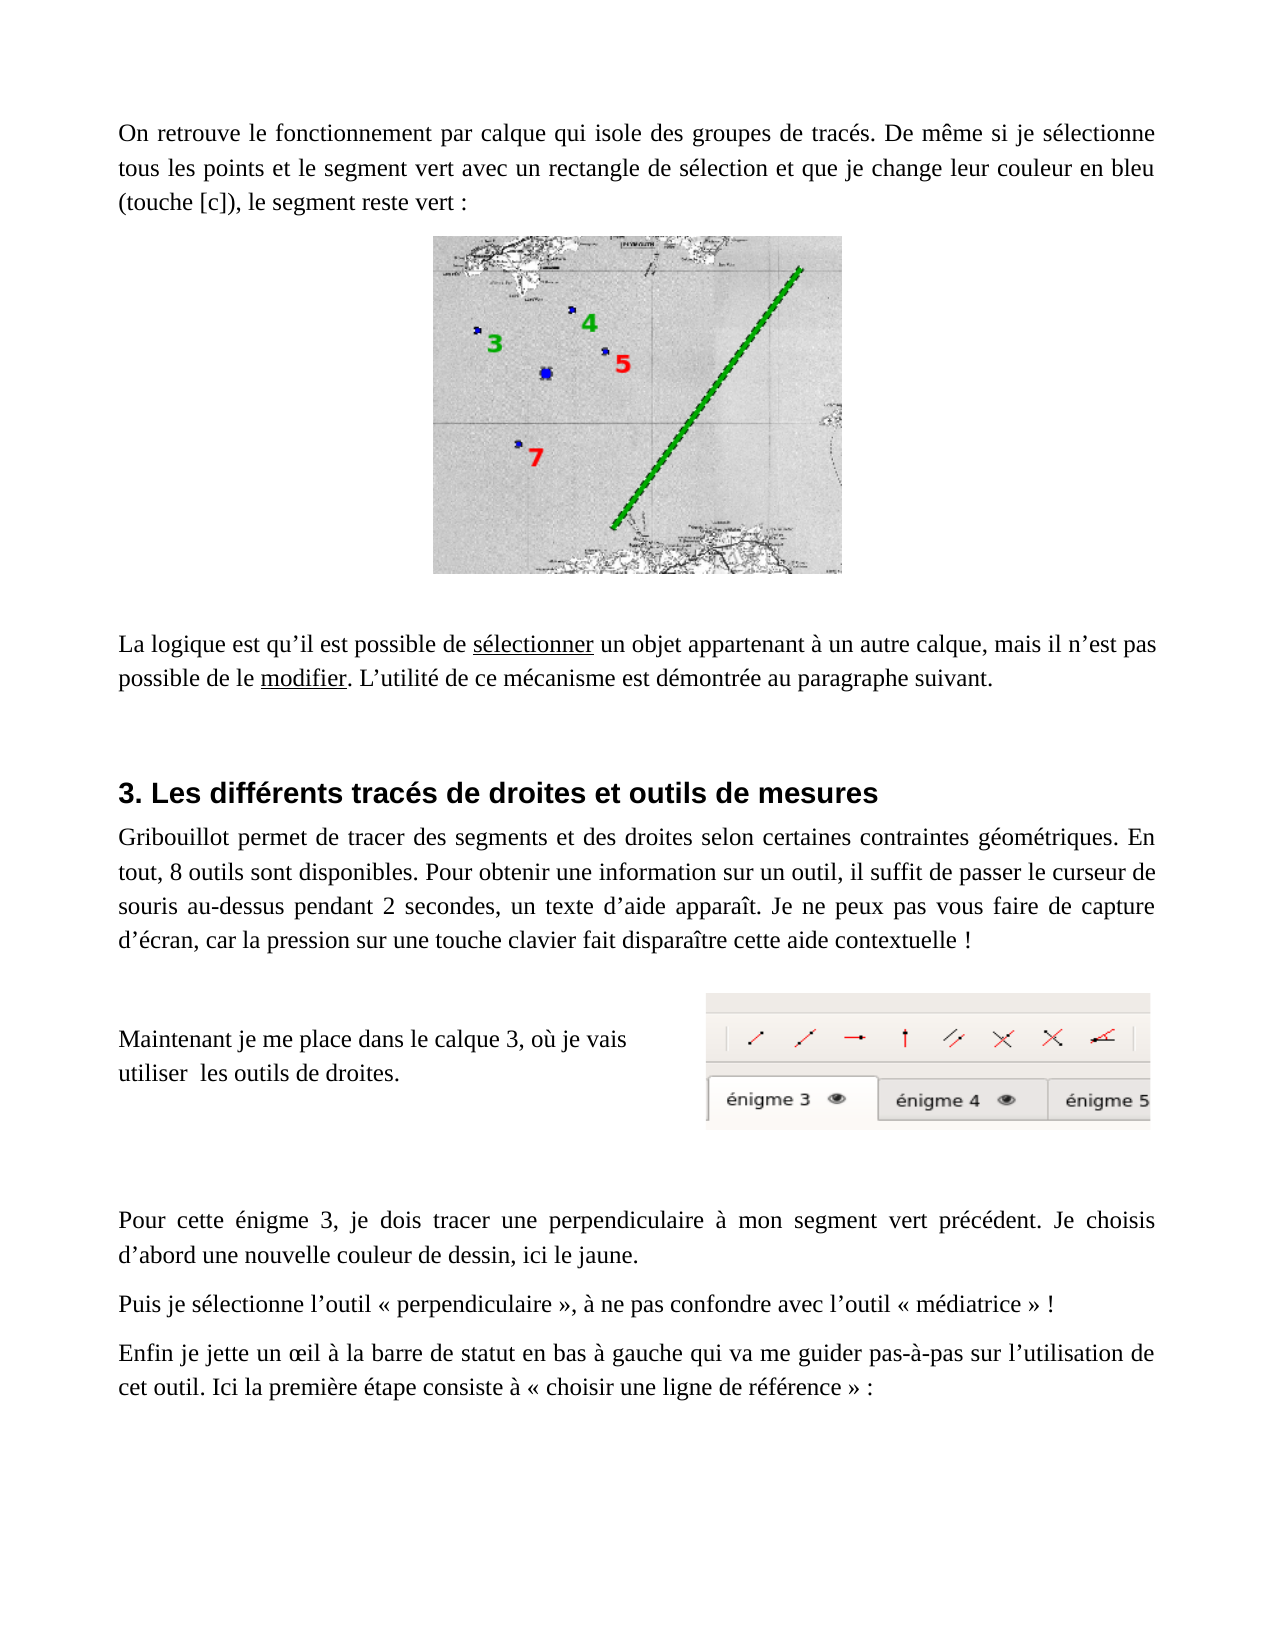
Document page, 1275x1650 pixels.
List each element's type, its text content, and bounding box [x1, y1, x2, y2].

text Maintenant je me place dans le calque 3, où je vais utiliser les outils de droites. [118, 1024, 688, 1087]
picture [705, 993, 1151, 1130]
text Puis je sélectionne l’outil « perpendiculaire », à ne pas confondre avec l’outil « médiatrice » ! [118, 1289, 1157, 1318]
text Gribouillot permet de tracer des segments et des droites selon certaines contraintes géométriques. En tout, 8 outils sont disponibles. Pour obtenir une information sur un outil, il suffit de passer le curseur de souris au-dessus pendant 2 secondes, un texte d’aide apparaît. Je ne peux pas vous faire de capture d’écran, car la pression sur une touche clavier fait disparaître cette aide contextuelle ! [118, 822, 1157, 954]
text Pour cette énigme 3, je dois tracer une perpendiculaire à mon segment vert précédent. Je choisis d’abord une nouvelle couleur de dessin, ici le jaune. [118, 1205, 1157, 1268]
picture [433, 236, 842, 574]
text La logique est qu’il est possible de sélectionner un objet appartenant à un autre calque, mais il n’est pas possible de le modifier. L’utilité de ce mécanisme est démontrée au paragraphe suivant. [118, 629, 1157, 692]
text Enfin je jette un œil à la barre de statut en bas à gauche qui va me guider pas-à-pas sur l’utilisation de cet outil. Ici la première étape consiste à « choisir une ligne de référence » : [118, 1338, 1157, 1401]
text On retrouve le fonctionnement par calque qui isole des groupes de tracés. De même si je sélectionne tous les points et le segment vert avec un rectangle de sélection et que je change leur couleur en bleu (touche [c]), le segment reste vert : [118, 118, 1157, 216]
subtitle 3. Les différents tracés de droites et outils de mesures [118, 776, 1157, 809]
